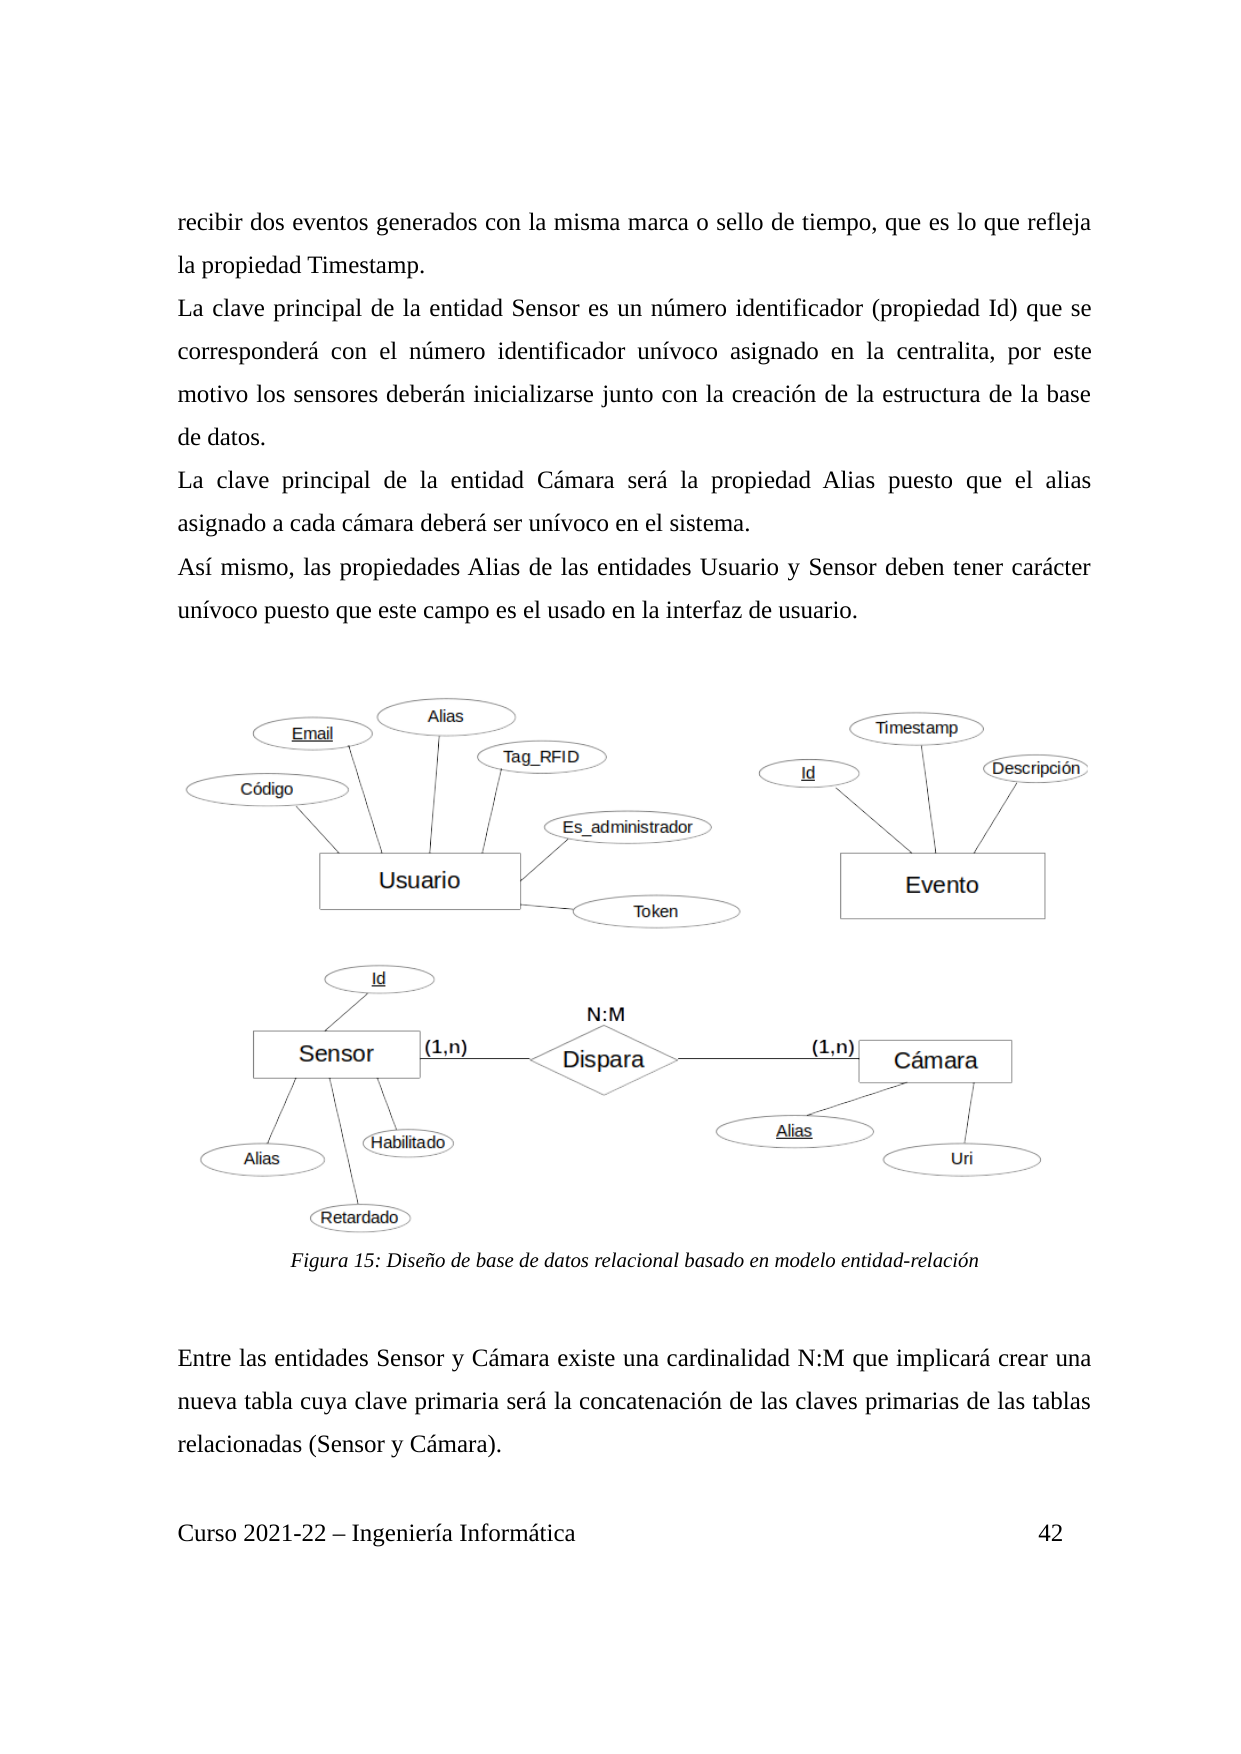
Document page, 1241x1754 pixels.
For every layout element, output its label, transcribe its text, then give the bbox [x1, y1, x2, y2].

text Entre las entidades Sensor y Cámara existe una cardinalidad N:M que implicará crear una nueva tabla cuya clave primaria será la concatenación de las claves primarias de las tablas relacionadas (Sensor y Cámara). [177, 1343, 1092, 1458]
text Así mismo, las propiedades Alias de las entidades Usuario y Sensor deben tener carácter unívoco puesto que este campo es el usado en la interfaz de usuario. [177, 552, 1092, 623]
picture [181, 650, 1088, 959]
text Figura 15: Diseño de base de datos relacional basado en modelo entidad-relación [177, 650, 1092, 1272]
text recibir dos eventos generados con la misma marca o sello de tiempo, que es lo que refleja la propiedad Timestamp. [177, 207, 1092, 278]
text La clave principal de la entidad Cámara será la propiedad Alias puesto que el alias asignado a cada cámara deberá ser unívoco en el sistema. [177, 465, 1092, 537]
text La clave principal de la entidad Sensor es un número identificador (propiedad Id) que se corresponderá con el número identificador unívoco asignado en la centralita, por este motivo los sensores deberán inicializarse junto con la creación de la estructura de la base de datos. [177, 293, 1092, 451]
